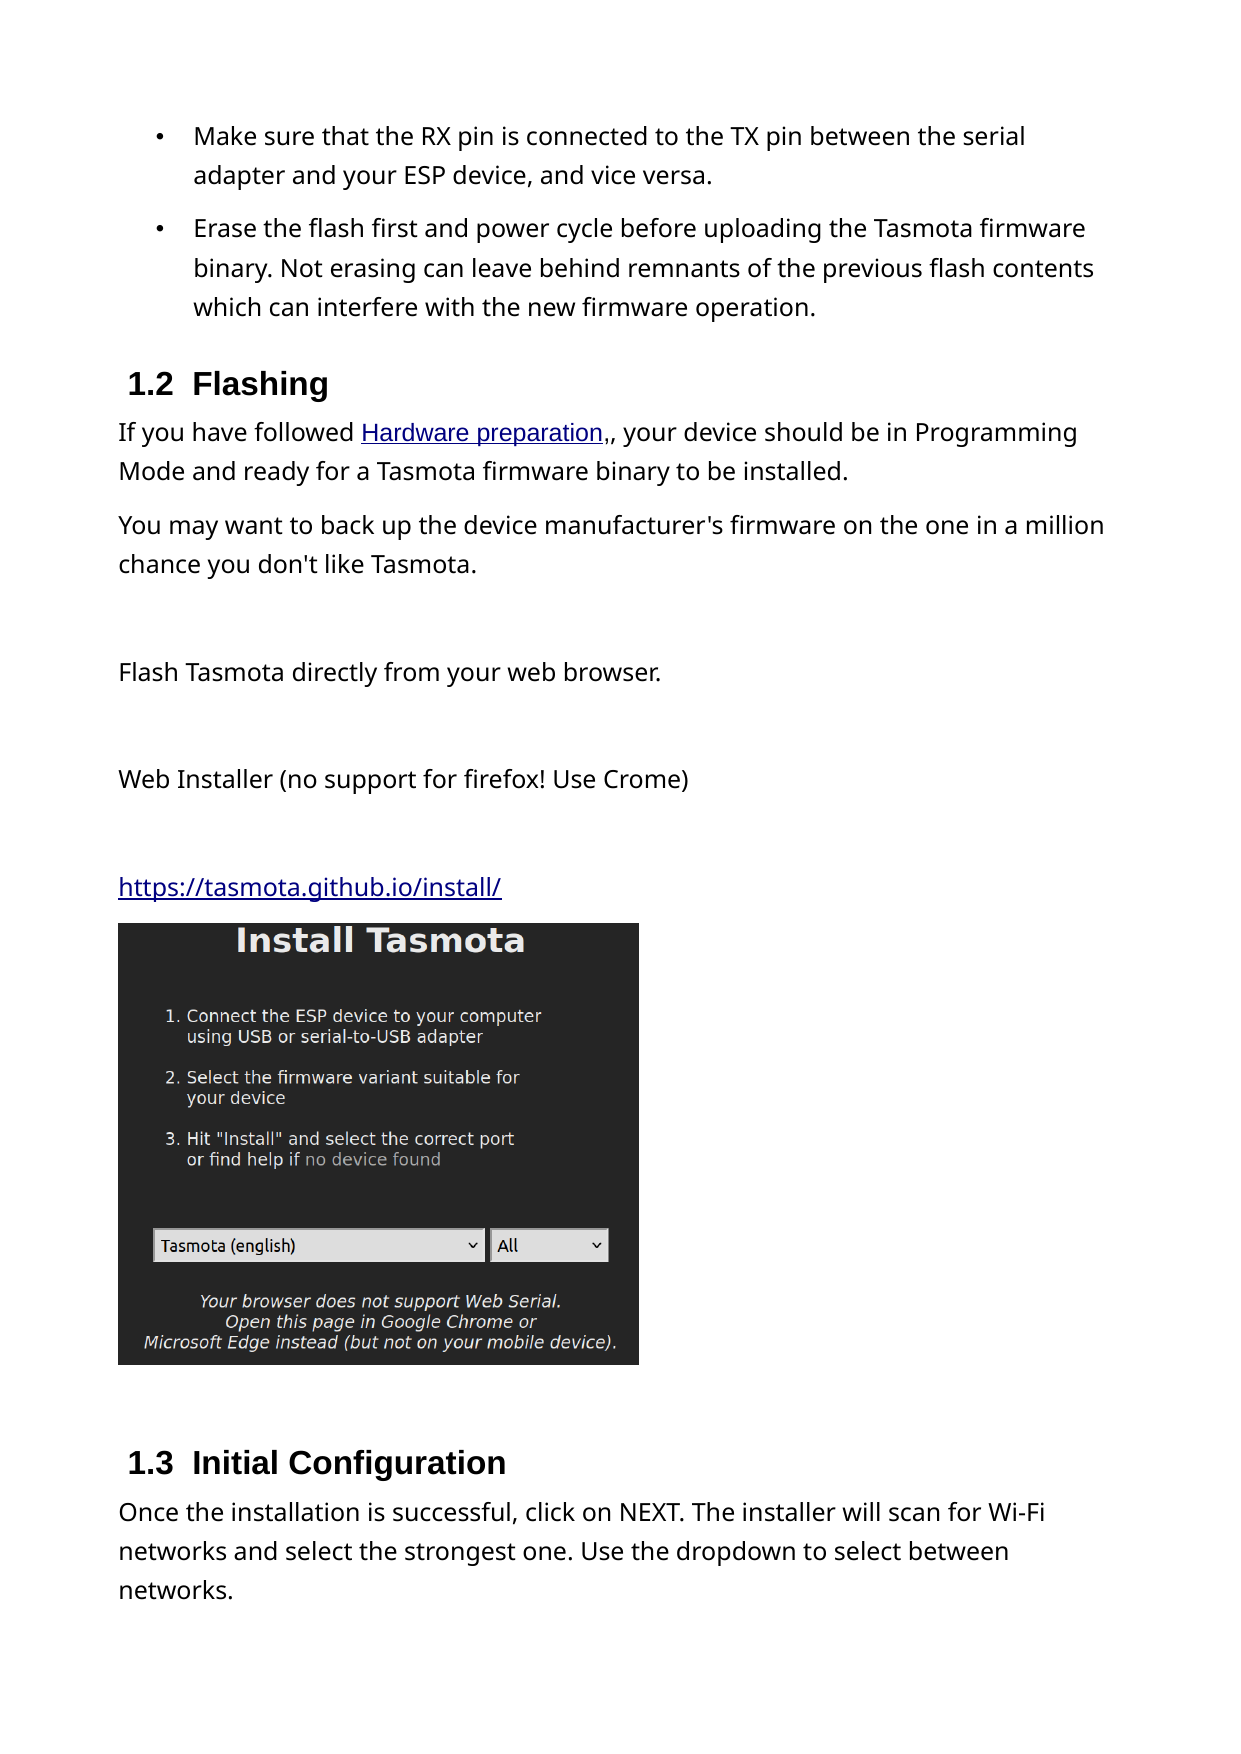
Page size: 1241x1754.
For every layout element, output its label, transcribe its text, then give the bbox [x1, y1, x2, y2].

list Make sure that the RX pin is connected to the TX pin between the serial adapter and your ESP device, and vice versa. [156, 118, 1122, 191]
text If you have followed Hardware preparation,, your device should be in Programming Mode and ready for a Tasmota firmware binary to be installed. [118, 415, 1122, 488]
subtitle Initial Configuration [118, 1443, 1122, 1482]
text Web Installer (no support for firefox! Use Crome) [118, 762, 1122, 796]
list Erase the flash first and power cycle before uploading the Tasmota firmware binary. Not erasing can leave behind remnants of the previous flash contents which can interfere with the new firmware operation. [156, 211, 1122, 323]
text Once the installation is successful, click on NEXT. The installer will scan for Wi-Fi networks and select the strongest one. Use the dropdown to select between networks. [118, 1494, 1122, 1607]
picture [118, 923, 639, 1365]
subtitle Flashing [118, 364, 1122, 402]
text Flash Tasmota directly from your web browser. [118, 654, 1122, 688]
text https://tasmota.github.io/install/ [118, 869, 1122, 903]
text You may want to back up the device manufacturer's firmware on the one in a million chance you don't like Tasmota. [118, 508, 1122, 581]
